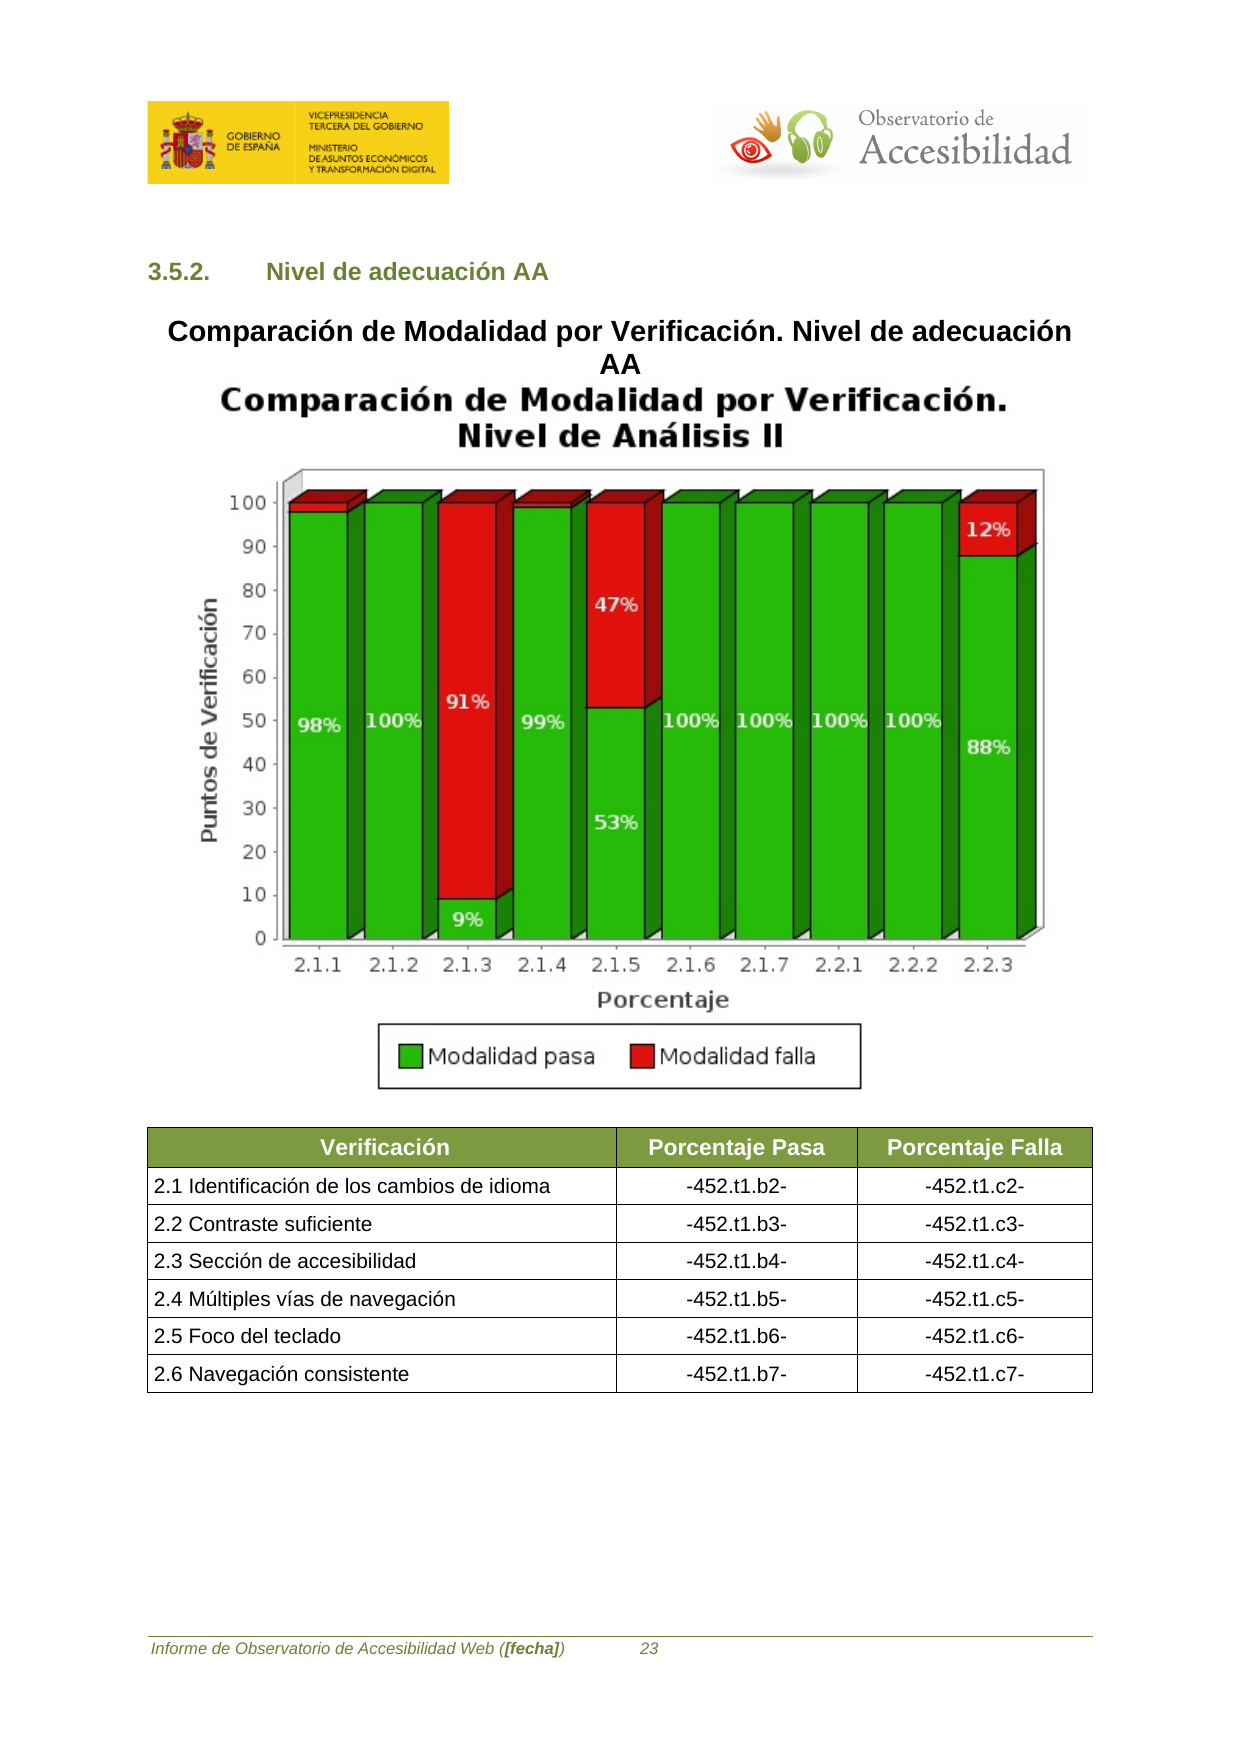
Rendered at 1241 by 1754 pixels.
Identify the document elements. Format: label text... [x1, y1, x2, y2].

picture [147, 101, 450, 184]
table_cell 2.6 Navegación consistente [148, 1355, 616, 1392]
picture [178, 380, 1062, 1091]
table_cell 2.1 Identificación de los cambios de idioma [148, 1168, 616, 1204]
table_cell -452.t1.b3- [617, 1205, 857, 1242]
picture [710, 101, 1086, 184]
table_cell -452.t1.c3- [858, 1205, 1092, 1242]
table_cell 2.3 Sección de accesibilidad [148, 1243, 616, 1279]
table_cell -452.t1.b6- [617, 1318, 857, 1354]
table_header Porcentaje Falla [858, 1128, 1092, 1167]
table_cell -452.t1.b5- [617, 1280, 857, 1317]
table_cell -452.t1.c2- [858, 1168, 1092, 1204]
table_cell 2.5 Foco del teclado [148, 1318, 616, 1354]
table_header Verificación [148, 1128, 616, 1167]
table_cell -452.t1.c7- [858, 1355, 1092, 1392]
subtitle Nivel de adecuación AA [148, 257, 1092, 286]
table_cell -452.t1.c6- [858, 1318, 1092, 1354]
table_cell 2.2 Contraste suficiente [148, 1205, 616, 1242]
table_cell -452.t1.b4- [617, 1243, 857, 1279]
table_header Porcentaje Pasa [617, 1128, 857, 1167]
table_cell 2.4 Múltiples vías de navegación [148, 1280, 616, 1317]
table_cell -452.t1.c4- [858, 1243, 1092, 1279]
text Comparación de Modalidad por Verificación. Nivel de adecuación AA [148, 314, 1092, 381]
table_cell -452.t1.b2- [617, 1168, 857, 1204]
table_cell -452.t1.c5- [858, 1280, 1092, 1317]
table_cell -452.t1.b7- [617, 1355, 857, 1392]
